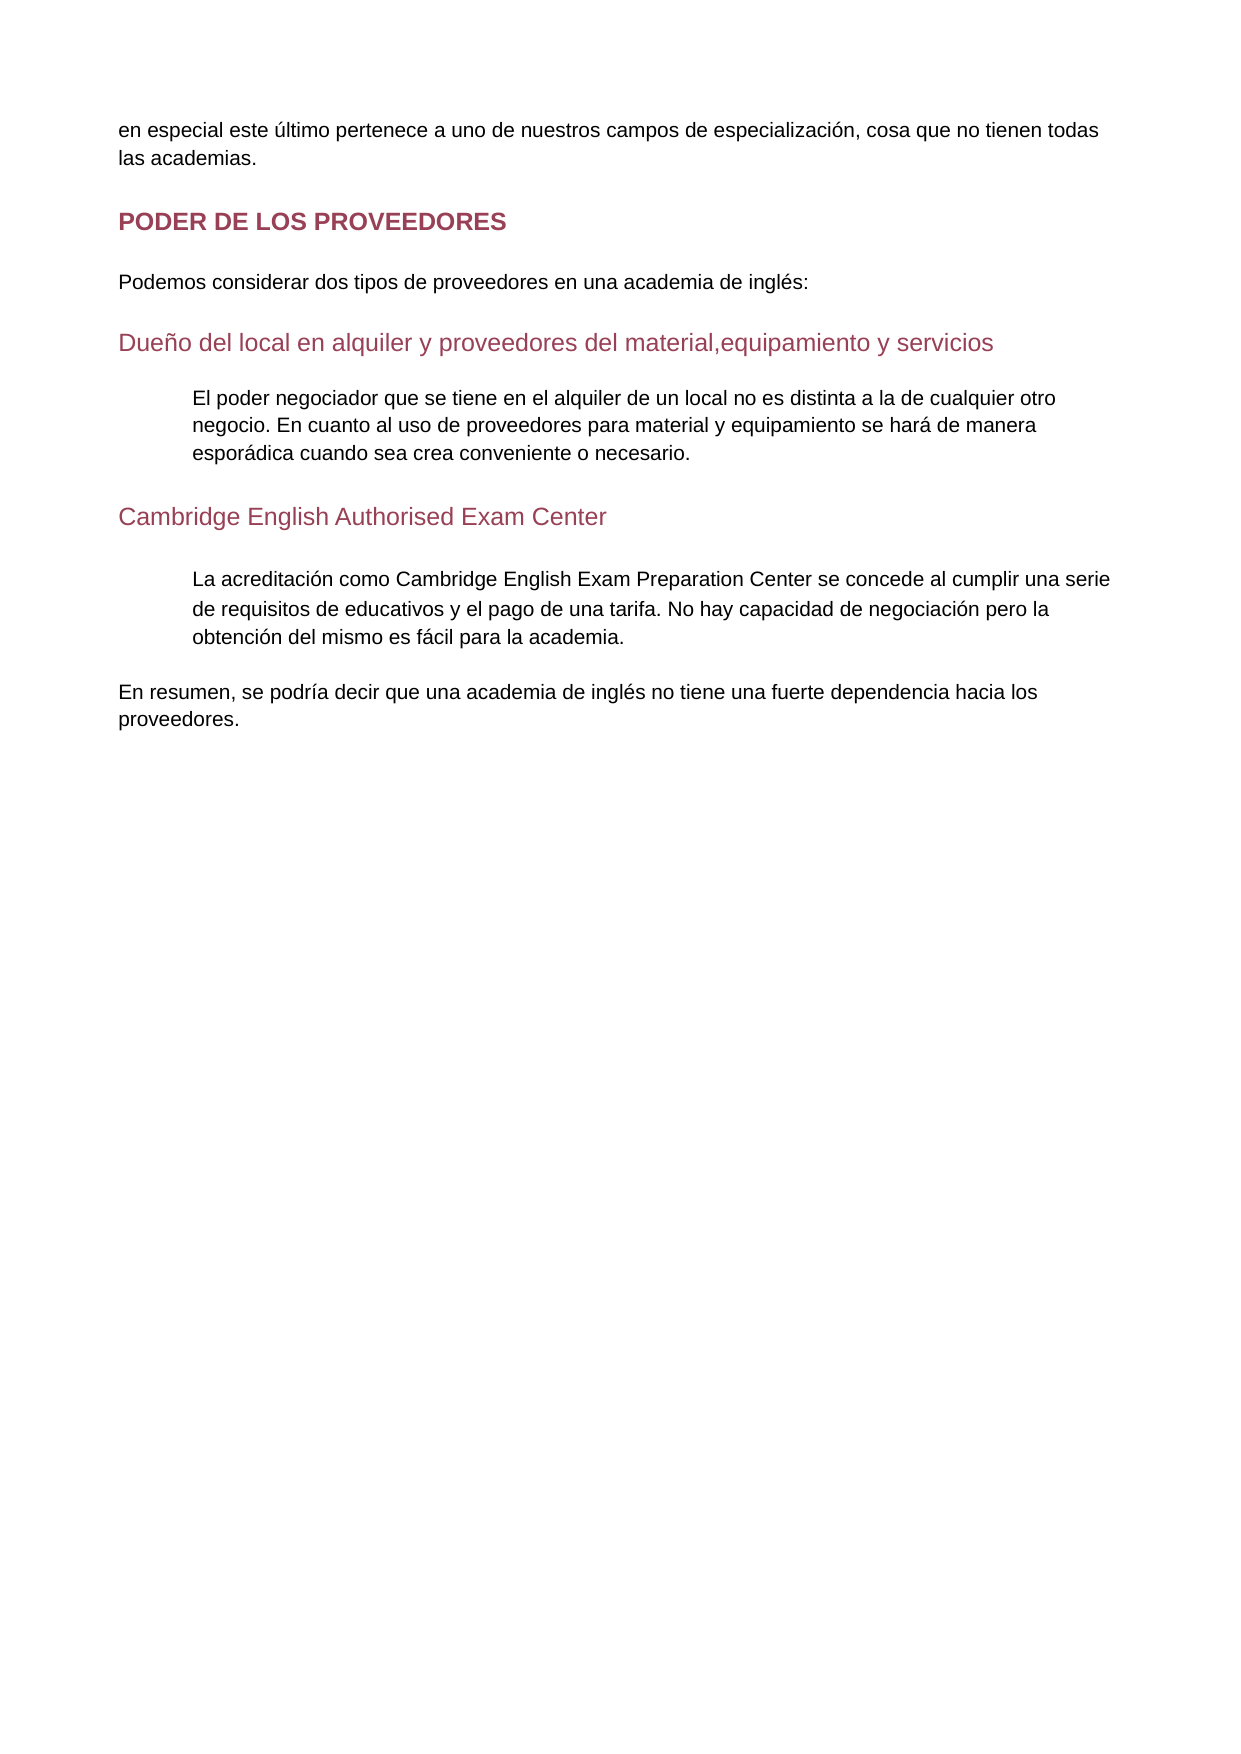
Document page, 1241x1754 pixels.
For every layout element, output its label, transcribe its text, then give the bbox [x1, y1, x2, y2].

text La acreditación como Cambridge English Exam Preparation Center se concede al cumplir una serie de requisitos de educativos y el pago de una tarifa. No hay capacidad de negociación pero la obtención del mismo es fácil para la academia. [118, 559, 1122, 649]
text Dueño del local en alquiler y proveedores del material,equipamiento y servicios [118, 328, 1122, 357]
text En resumen, se podría decir que una academia de inglés no tiene una fuerte dependencia hacia los [118, 680, 1122, 704]
text PODER DE LOS PROVEEDORES [118, 207, 1122, 236]
text Podemos considerar dos tipos de proveedores en una academia de inglés: [118, 270, 1122, 294]
text proveedores. [118, 707, 1122, 731]
text El poder negociador que se tiene en el alquiler de un local no es distinta a la de cualquier otro negocio. En cuanto al uso de proveedores para material y equipamiento se hará de manera esporádica cuando sea crea conveniente o necesario. [118, 386, 1122, 464]
text Cambridge English Authorised Exam Center [118, 502, 1122, 531]
text en especial este último pertenece a uno de nuestros campos de especialización, cosa que no tienen todas las academias. [118, 118, 1122, 169]
